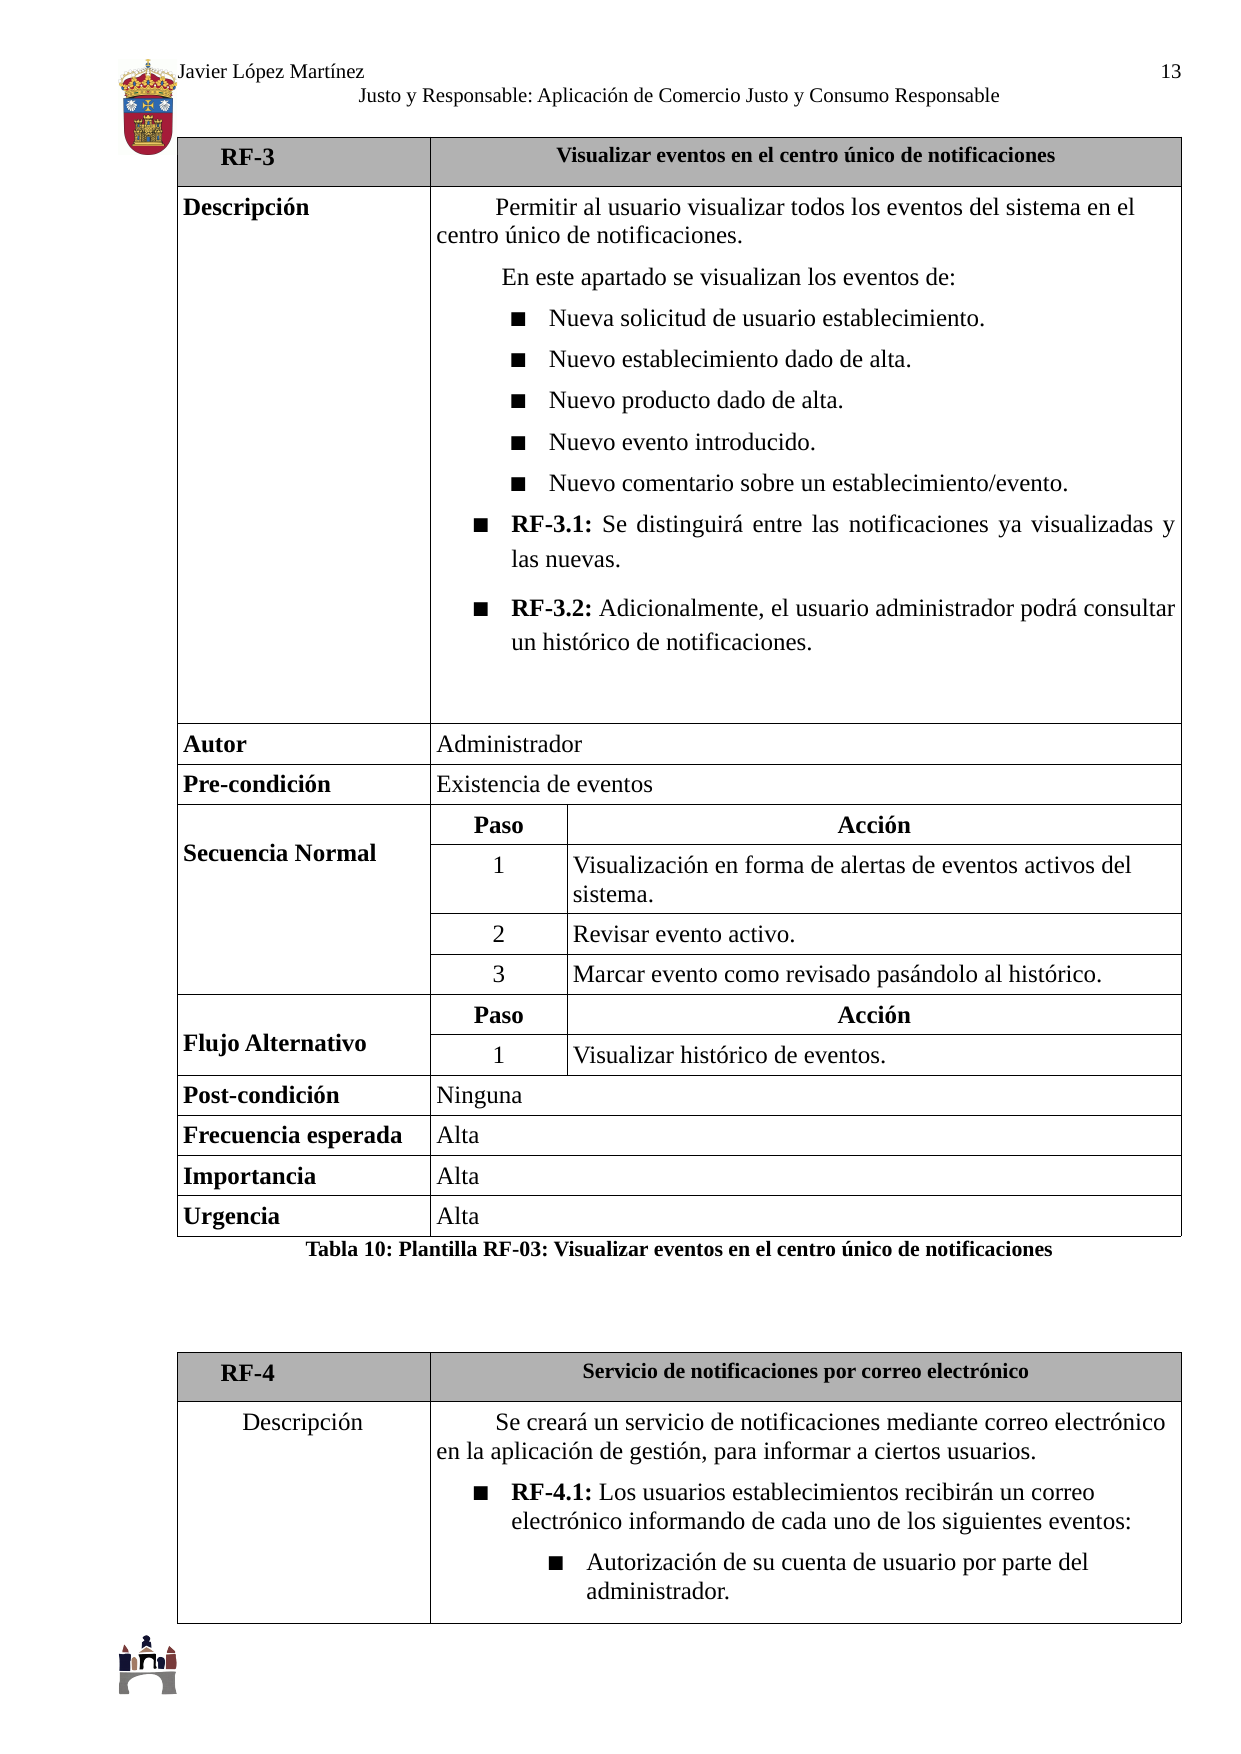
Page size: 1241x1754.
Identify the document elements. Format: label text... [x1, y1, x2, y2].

table_cell Administrador [431, 724, 1181, 763]
table_cell Revisar evento activo. [568, 914, 1181, 953]
table_cell Existencia de eventos [431, 765, 1181, 804]
table_cell Post-condición [178, 1076, 430, 1115]
table_cell Flujo Alternativo [178, 995, 430, 1074]
table_cell Paso [431, 995, 567, 1034]
table_cell Marcar evento como revisado pasándolo al histórico. [568, 955, 1181, 994]
table_cell Visualizar histórico de eventos. [568, 1035, 1181, 1074]
table_cell Paso [431, 805, 567, 844]
table_cell Alta [431, 1156, 1181, 1195]
text Tabla 10: Plantilla RF-03: Visualizar eventos en el centro único de notificaciones [177, 1237, 1181, 1261]
table_cell Autor [178, 724, 430, 763]
table_cell Urgencia [178, 1196, 430, 1236]
picture [118, 59, 178, 155]
table_cell Descripción [178, 187, 430, 723]
table_cell Acción [568, 995, 1181, 1034]
table_cell Alta [431, 1116, 1181, 1155]
table_header [178, 1353, 430, 1401]
picture [118, 1634, 178, 1695]
table_cell Ninguna [431, 1076, 1181, 1115]
table_cell 1 [431, 1035, 567, 1074]
table_header [178, 138, 430, 186]
table_header Visualizar eventos en el centro único de notificaciones [431, 138, 1181, 186]
table_cell Se creará un servicio de notificaciones mediante correo electrónico en la aplicación de gestión, para informar a ciertos usuarios. RF-4.1: Los usuarios establecimientos recibirán un correo electrónico informando de cada uno de los siguientes eventos: Autorización de su cuenta de usuario por parte del administrador. Creación de su cuenta de usuario, a la espera de validación por parte del administrador. Nuevo comentario acerca de uno de sus establecimientos o eventos. RF-4.2: El administrador recibirá un correo electrónico informando de cada uno de los siguientes eventos: Nueva solicitud de creación de cuenta de usuario. Nuevo establecimiento dado de alta. [431, 1402, 1181, 1623]
table_cell Permitir al usuario visualizar todos los eventos del sistema en el centro único de notificaciones. En este apartado se visualizan los eventos de: Nueva solicitud de usuario establecimiento. Nuevo establecimiento dado de alta. Nuevo producto dado de alta. Nuevo evento introducido. Nuevo comentario sobre un establecimiento/evento. RF-3.1: Se distinguirá entre las notificaciones ya visualizadas y las nuevas. RF-3.2: Adicionalmente, el usuario administrador podrá consultar un histórico de notificaciones. [431, 187, 1181, 723]
table_cell Alta [431, 1196, 1181, 1236]
table_header Servicio de notificaciones por correo electrónico [431, 1353, 1181, 1401]
table_cell Importancia [178, 1156, 430, 1195]
table_cell 3 [431, 955, 567, 994]
table_cell Pre-condición [178, 765, 430, 804]
table_cell 1 [431, 845, 567, 913]
table_cell Secuencia Normal [178, 805, 430, 994]
table_cell Frecuencia esperada [178, 1116, 430, 1155]
table_cell Descripción [178, 1402, 430, 1623]
table_cell 2 [431, 914, 567, 953]
table_cell Acción [568, 805, 1181, 844]
table_cell Visualización en forma de alertas de eventos activos del sistema. [568, 845, 1181, 913]
